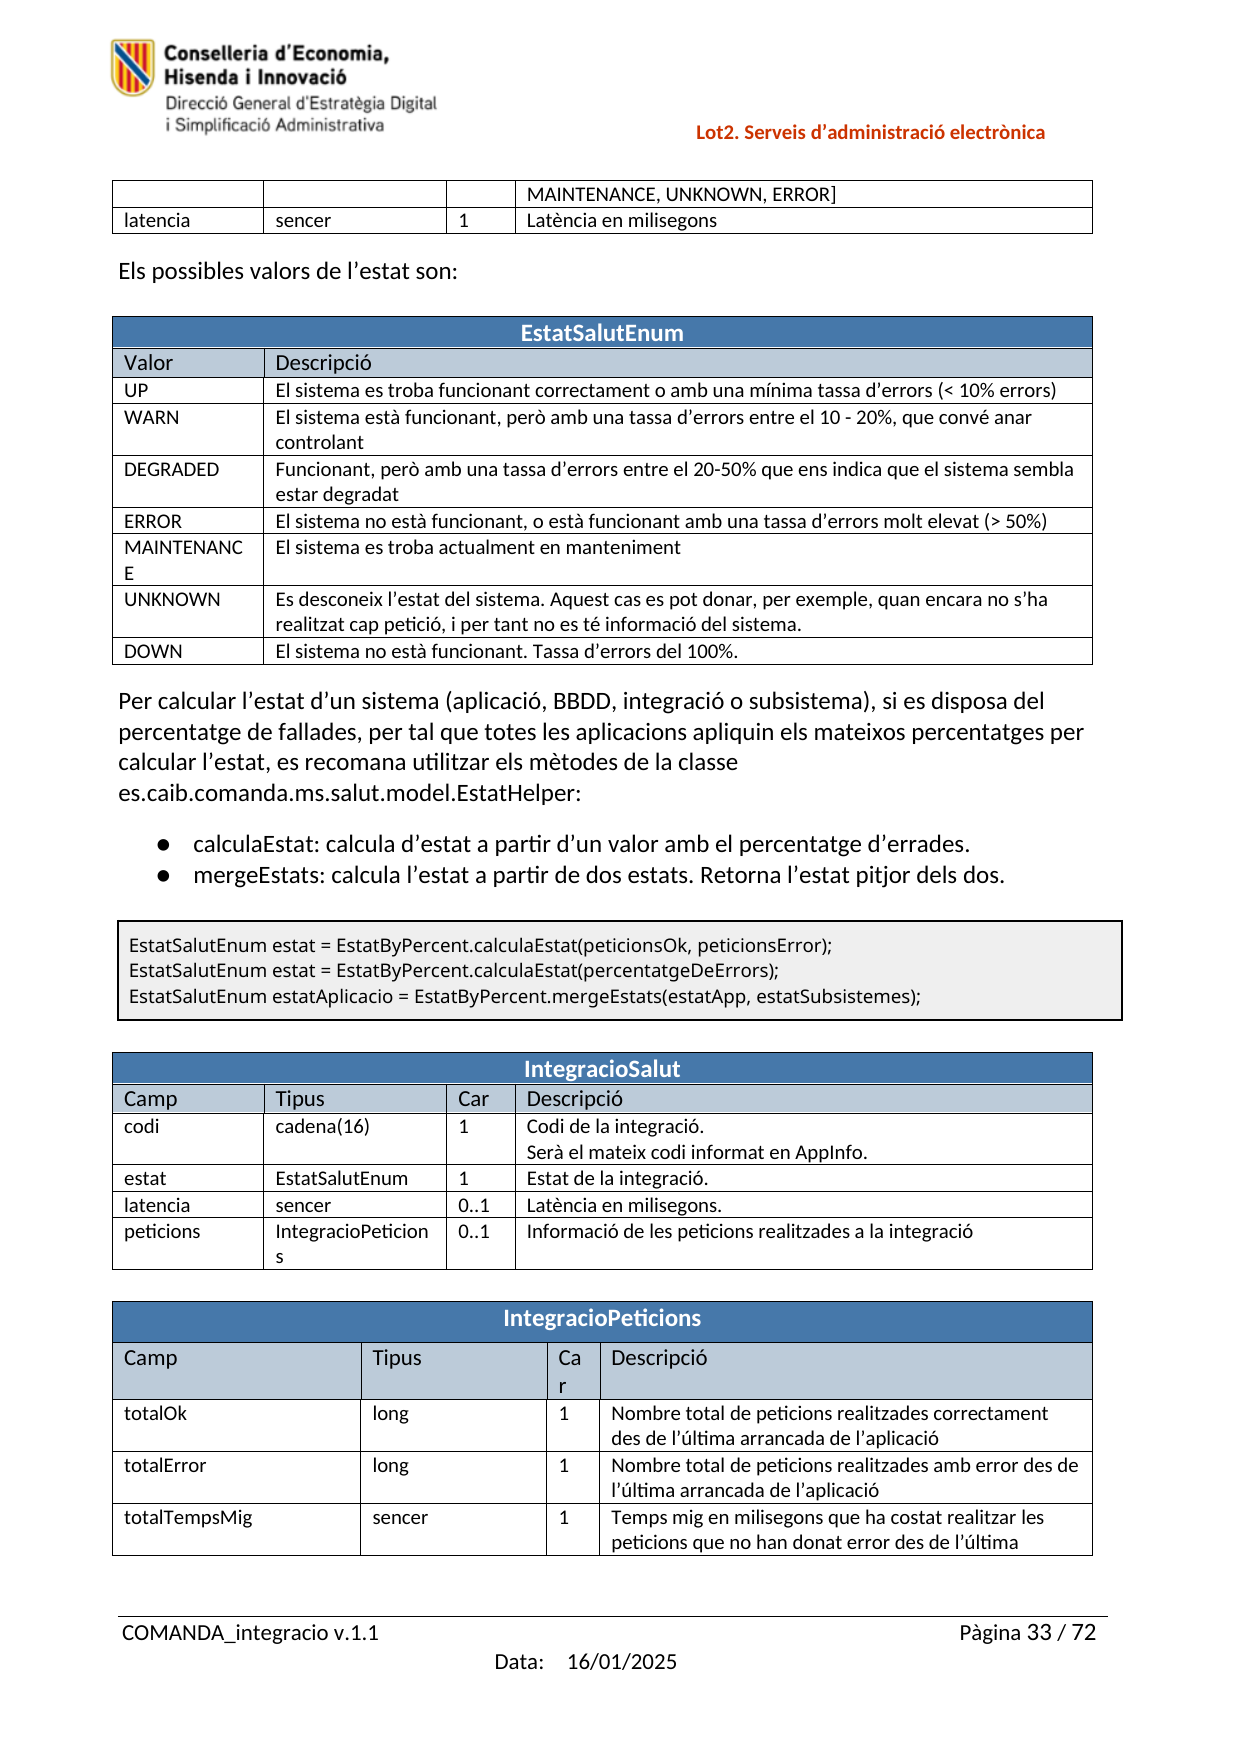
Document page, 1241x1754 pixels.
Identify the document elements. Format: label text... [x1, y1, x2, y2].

table_cell 1 [547, 1452, 599, 1503]
table_cell UP [113, 378, 263, 403]
table_cell ERROR [113, 508, 263, 533]
list calculaEstat: calcula d’estat a partir d’un valor amb el percentatge d’errades. [156, 828, 1122, 859]
table_header IntegracioSalut [113, 1053, 1092, 1083]
table_cell sencer [264, 1192, 446, 1217]
table_cell MAINTENANCE [113, 534, 263, 585]
table_cell totalOk [113, 1400, 360, 1451]
table_cell 1 [547, 1400, 599, 1451]
table_cell Codi de la integració. Serà el mateix codi informat en AppInfo. [516, 1114, 1092, 1164]
table_cell Funcionant, però amb una tassa d’errors entre el 20-50% que ens indica que el sistema sembla estar degradat [264, 456, 1092, 507]
table_cell 1 [547, 1504, 599, 1555]
table_cell IntegracioPeticions [264, 1218, 446, 1269]
table_cell sencer [361, 1504, 546, 1555]
table_cell WARN [113, 404, 263, 455]
table_cell totalError [113, 1452, 360, 1503]
table_cell Nombre total de peticions realitzades correctament des de l’última arrancada de l’aplicació [600, 1400, 1092, 1451]
text Els possibles valors de l’estat son: [118, 255, 1122, 285]
table_cell Tipus [265, 1085, 446, 1112]
table_cell [264, 181, 446, 207]
table_cell 1 [447, 1165, 515, 1191]
table_cell El sistema es troba actualment en manteniment [264, 534, 1092, 585]
table_cell Valor [113, 349, 264, 377]
table_cell Nombre total de peticions realitzades amb error des de l’última arrancada de l’aplicació [600, 1452, 1092, 1503]
table_cell cadena(16) [264, 1114, 446, 1164]
table_cell DOWN [113, 638, 263, 663]
table_cell sencer [264, 208, 446, 233]
table_cell EstatSalutEnum [264, 1165, 446, 1191]
table_cell Informació de les peticions realitzades a la integració [516, 1218, 1092, 1269]
table_cell Tipus [362, 1343, 547, 1399]
table_header EstatSalutEnum [113, 317, 1092, 347]
table_cell Descripció [516, 1085, 1092, 1112]
table_cell Latència en milisegons. [516, 1192, 1092, 1217]
table_cell [447, 181, 515, 207]
table_cell Car [548, 1343, 600, 1399]
table_cell Estat de la integració. [516, 1165, 1092, 1191]
table_cell codi [113, 1114, 263, 1164]
table_cell 0..1 [447, 1218, 515, 1269]
table_header EstatSalutEnum estat = EstatByPercent.calculaEstat(peticionsOk, peticionsError); EstatSalutEnum estat = EstatByPercent.calculaEstat(percentatgeDeErrors); EstatSalutEnum estatAplicacio = EstatByPercent.mergeEstats(estatApp, estatSubsistemes); [119, 922, 1121, 1019]
table_cell Camp [113, 1085, 264, 1112]
table_cell 0..1 [447, 1192, 515, 1217]
table_cell Car [447, 1085, 515, 1112]
table_cell Temps mig en milisegons que ha costat realitzar les peticions que no han donat error des de l’última [600, 1504, 1092, 1555]
table_cell El sistema està funcionant, però amb una tassa d’errors entre el 10 - 20%, que convé anar controlant [264, 404, 1092, 455]
table_cell totalTempsMig [113, 1504, 360, 1555]
table_cell long [361, 1400, 546, 1451]
table_cell estat [113, 1165, 263, 1191]
table_cell El sistema es troba funcionant correctament o amb una mínima tassa d’errors (< 10% errors) [264, 378, 1092, 403]
table_cell DEGRADED [113, 456, 263, 507]
table_cell Descripció [265, 349, 1092, 377]
table_cell MAINTENANCE, UNKNOWN, ERROR] [516, 181, 1092, 207]
list mergeEstats: calcula l’estat a partir de dos estats. Retorna l’estat pitjor dels dos. [156, 859, 1122, 920]
table_cell El sistema no està funcionant, o està funcionant amb una tassa d’errors molt elevat (> 50%) [264, 508, 1092, 533]
table_cell long [361, 1452, 546, 1503]
table_cell peticions [113, 1218, 263, 1269]
table_cell Es desconeix l’estat del sistema. Aquest cas es pot donar, per exemple, quan encara no s’ha realitzat cap petició, i per tant no es té informació del sistema. [264, 586, 1092, 637]
table_cell latencia [113, 208, 263, 233]
table_cell 1 [447, 208, 515, 233]
table_cell Latència en milisegons [516, 208, 1092, 233]
table_cell latencia [113, 1192, 263, 1217]
picture [100, 26, 467, 156]
table_cell 1 [447, 1114, 515, 1164]
table_cell El sistema no està funcionant. Tassa d’errors del 100%. [264, 638, 1092, 663]
text Per calcular l’estat d’un sistema (aplicació, BBDD, integració o subsistema), si es disposa del percentatge de fallades, per tal que totes les aplicacions apliquin els mateixos percentatges per calcular l’estat, es recomana utilitzar els mètodes de la classe es.caib.comanda.ms.salut.model.EstatHelper: [118, 685, 1122, 807]
table_cell Camp [113, 1343, 361, 1399]
table_cell [113, 181, 263, 207]
table_header IntegracioPeticions [113, 1302, 1092, 1342]
table_cell UNKNOWN [113, 586, 263, 637]
table_cell Descripció [601, 1343, 1092, 1399]
